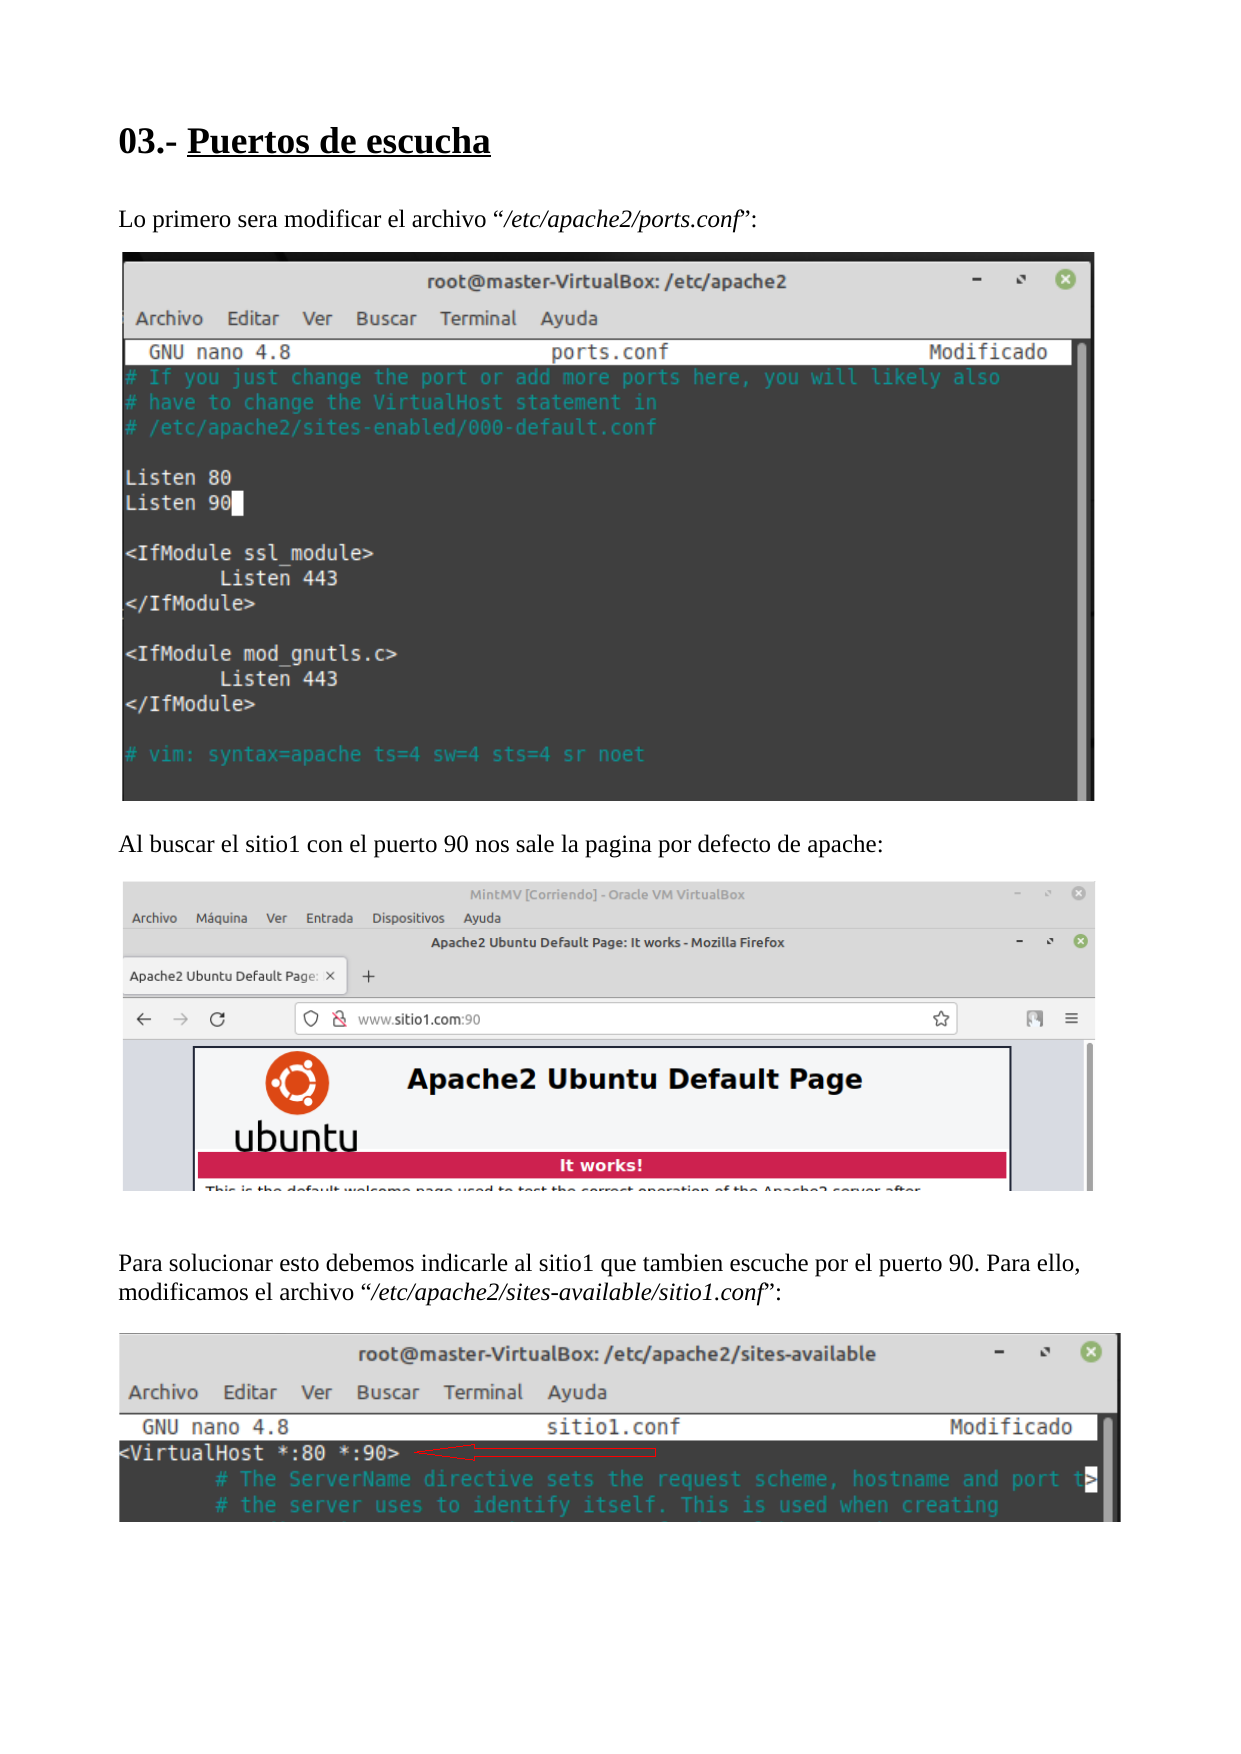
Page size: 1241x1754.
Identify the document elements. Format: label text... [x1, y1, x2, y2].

text Lo primero sera modificar el archivo “/etc/apache2/ports.conf”: [118, 204, 1122, 233]
text Para solucionar esto debemos indicarle al sitio1 que tambien escuche por el puerto 90. Para ello, modificamos el archivo “/etc/apache2/sites-available/sitio1.conf”: [118, 1248, 1122, 1305]
text 03.- Puertos de escucha [118, 118, 1122, 161]
picture [906, 1333, 1121, 1457]
picture [886, 252, 1095, 801]
text Al buscar el sitio1 con el puerto 90 nos sale la pagina por defecto de apache: [118, 829, 1122, 858]
